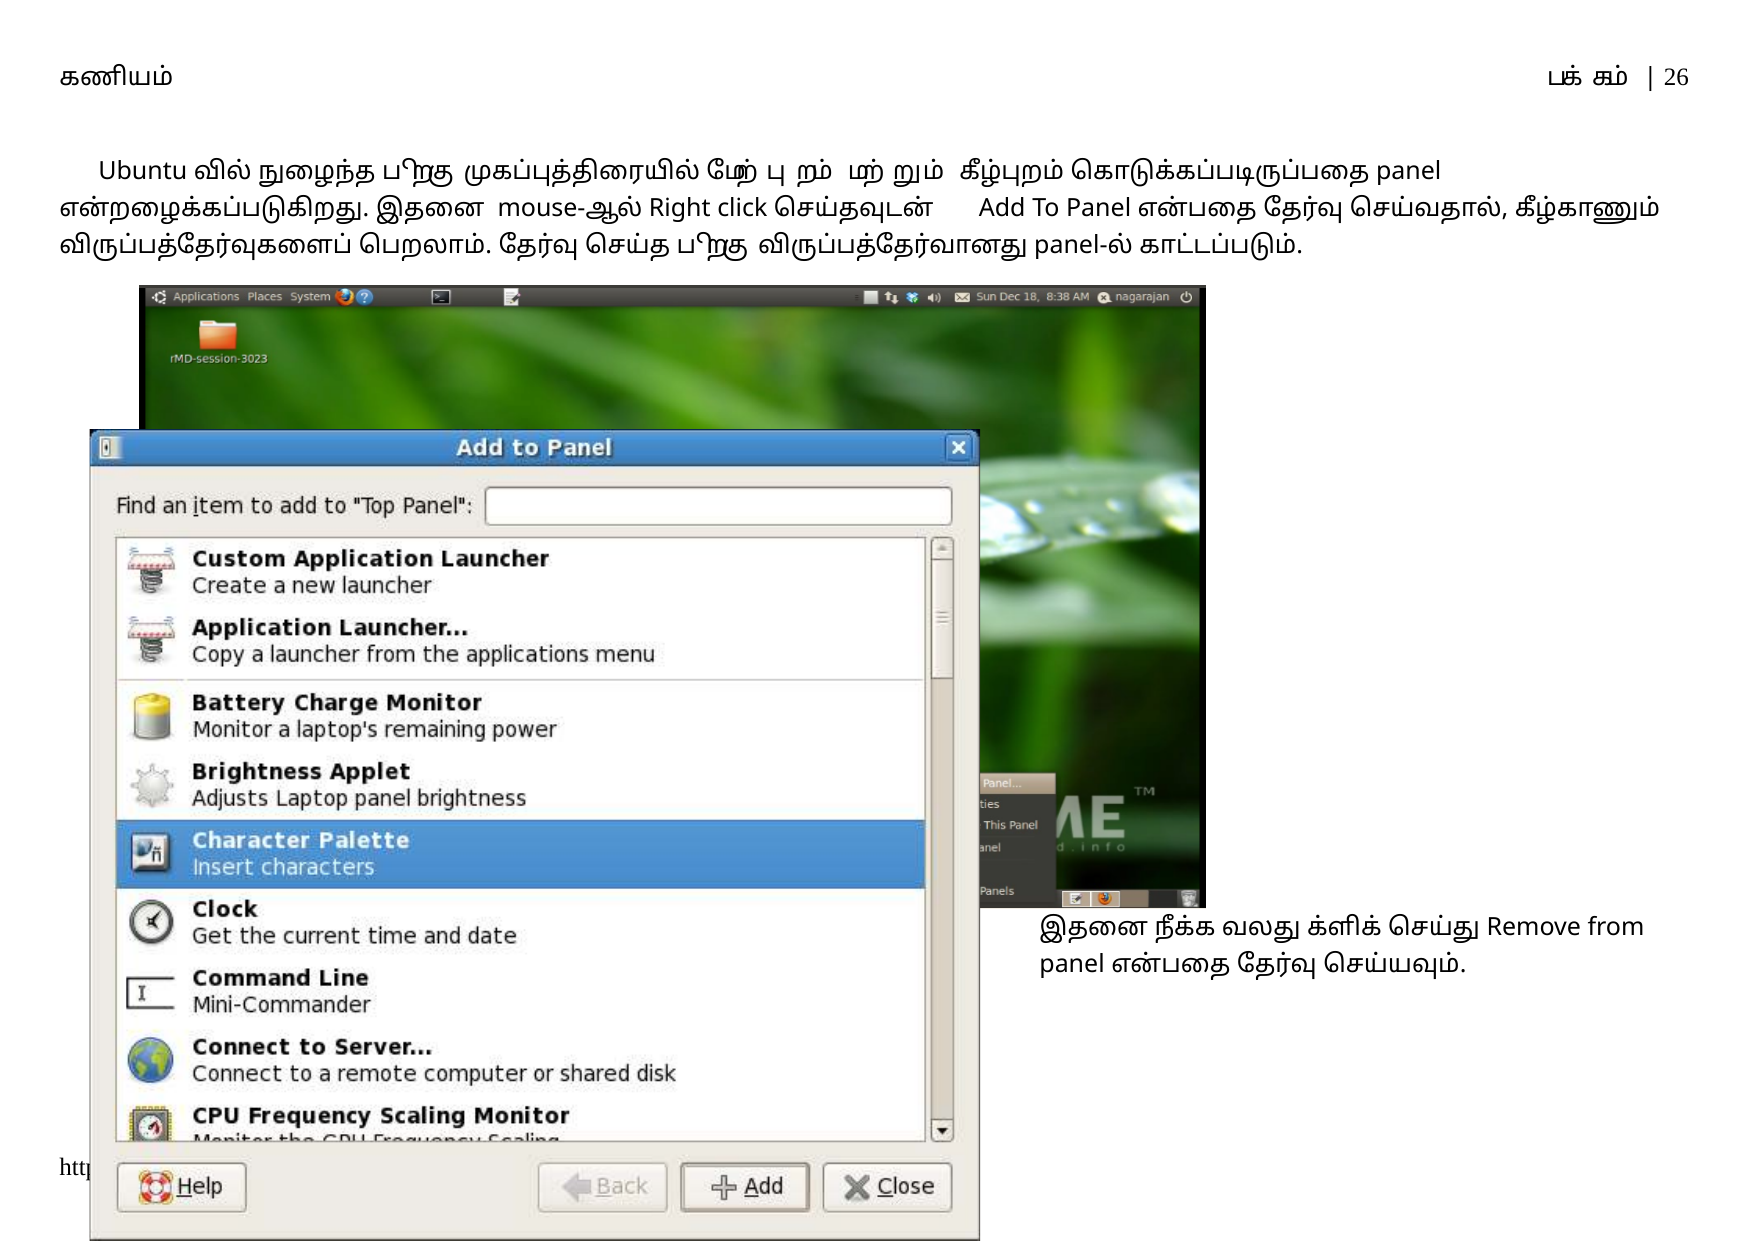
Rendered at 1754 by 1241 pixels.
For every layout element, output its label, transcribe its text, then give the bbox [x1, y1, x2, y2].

picture [89, 285, 1206, 1241]
text இதனை நீக்க வலது க்ளிக் செய்து Remove from panel என்பதை தேர்வு செய்யவும். [59, 263, 1695, 983]
text Ubuntu வில் நுழைந்த பிறகு முகப்புத்திரையில் மேற்புறம் மற்றும் கீழ்புறம் கொடுக்கப்படிருப்பதை panel என்றழைக்கப்படுகிறது. இதனை mouse-ஆல் Right click செய்தவுடன் Add To Panel என்பதை தேர்வு செய்வதால், கீழ்காணும் விருப்பத்தேர்வுகளைப் பெறலாம். தேர்வு செய்த பிறகு விருப்பத்தேர்வானது panel-ல் காட்டப்படும். [59, 153, 1695, 263]
